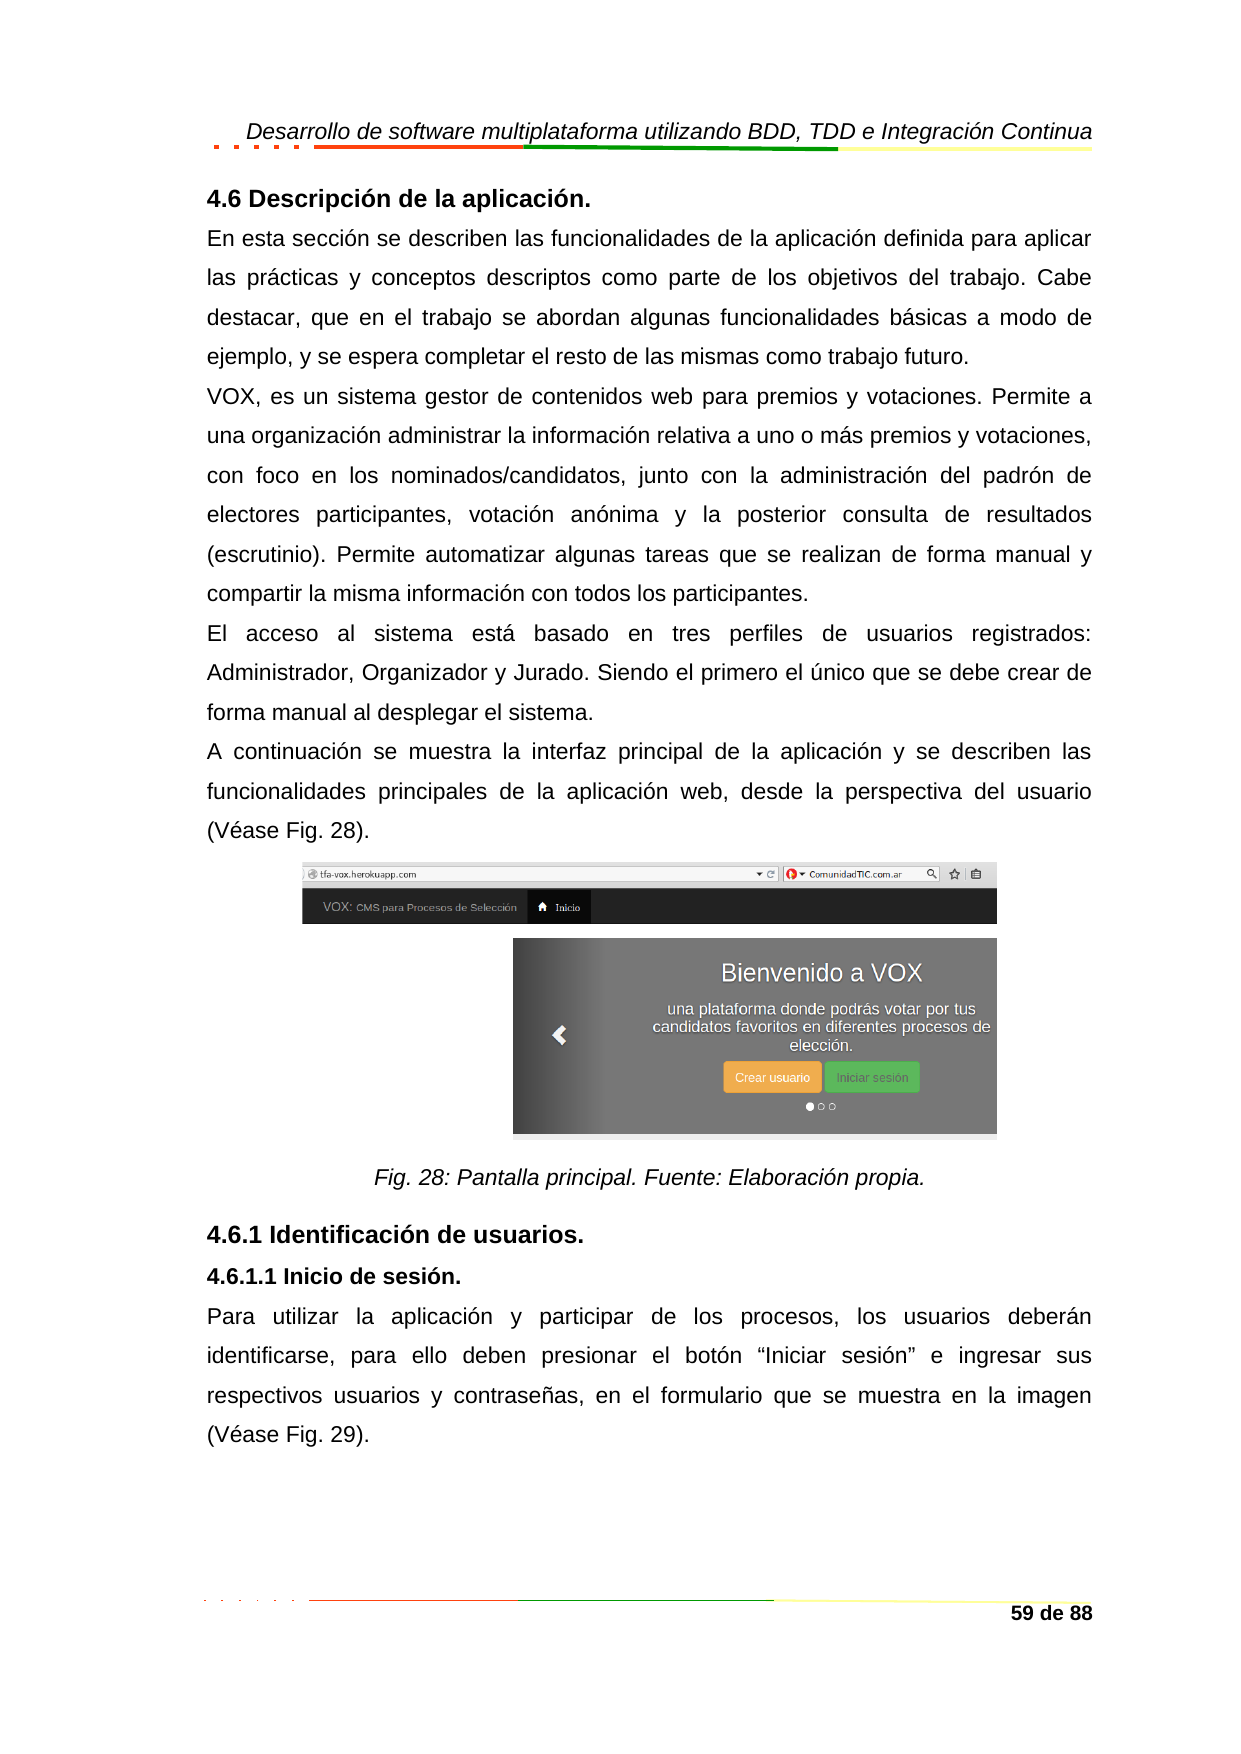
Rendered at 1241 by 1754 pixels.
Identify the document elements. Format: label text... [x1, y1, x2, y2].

text En esta sección se describen las funcionalidades de la aplicación definida para aplicar las prácticas y conceptos descriptos como parte de los objetivos del trabajo. Cabe destacar, que en el trabajo se abordan algunas funcionalidades básicas a modo de ejemplo, y se espera completar el resto de las mismas como trabajo futuro. [207, 225, 1093, 370]
text 4.6.1.1 Inicio de sesión. [207, 1263, 1093, 1290]
text El acceso al sistema está basado en tres perfiles de usuarios registrados: Administrador, Organizador y Jurado. Siendo el primero el único que se debe crear de forma manual al desplegar el sistema. [207, 620, 1093, 725]
text VOX, es un sistema gestor de contenidos web para premios y votaciones. Permite a una organización administrar la información relativa a uno o más premios y votaciones, con foco en los nominados/candidatos, junto con la administración del padrón de electores participantes, votación anónima y la posterior consulta de resultados (escrutinio). Permite automatizar algunas tareas que se realizan de forma manual y compartir la misma información con todos los participantes. [207, 383, 1093, 607]
text 4.6.1 Identificación de usuarios. [207, 1220, 1093, 1249]
table_cell Fig. 28: Pantalla principal. Fuente: Elaboración propia. [207, 1146, 1093, 1208]
picture [302, 862, 997, 1140]
text A continuación se muestra la interfaz principal de la aplicación y se describen las funcionalidades principales de la aplicación web, desde la perspectiva del usuario (Véase Fig. 28). [207, 738, 1093, 843]
table_header [207, 857, 1093, 1146]
subtitle 4.6 Descripción de la aplicación. [207, 184, 1093, 212]
text Para utilizar la aplicación y participar de los procesos, los usuarios deberán identificarse, para ello deben presionar el botón “Iniciar sesión” e ingresar sus respectivos usuarios y contraseñas, en el formulario que se muestra en la imagen (Véase Fig. 29). [207, 1303, 1093, 1448]
